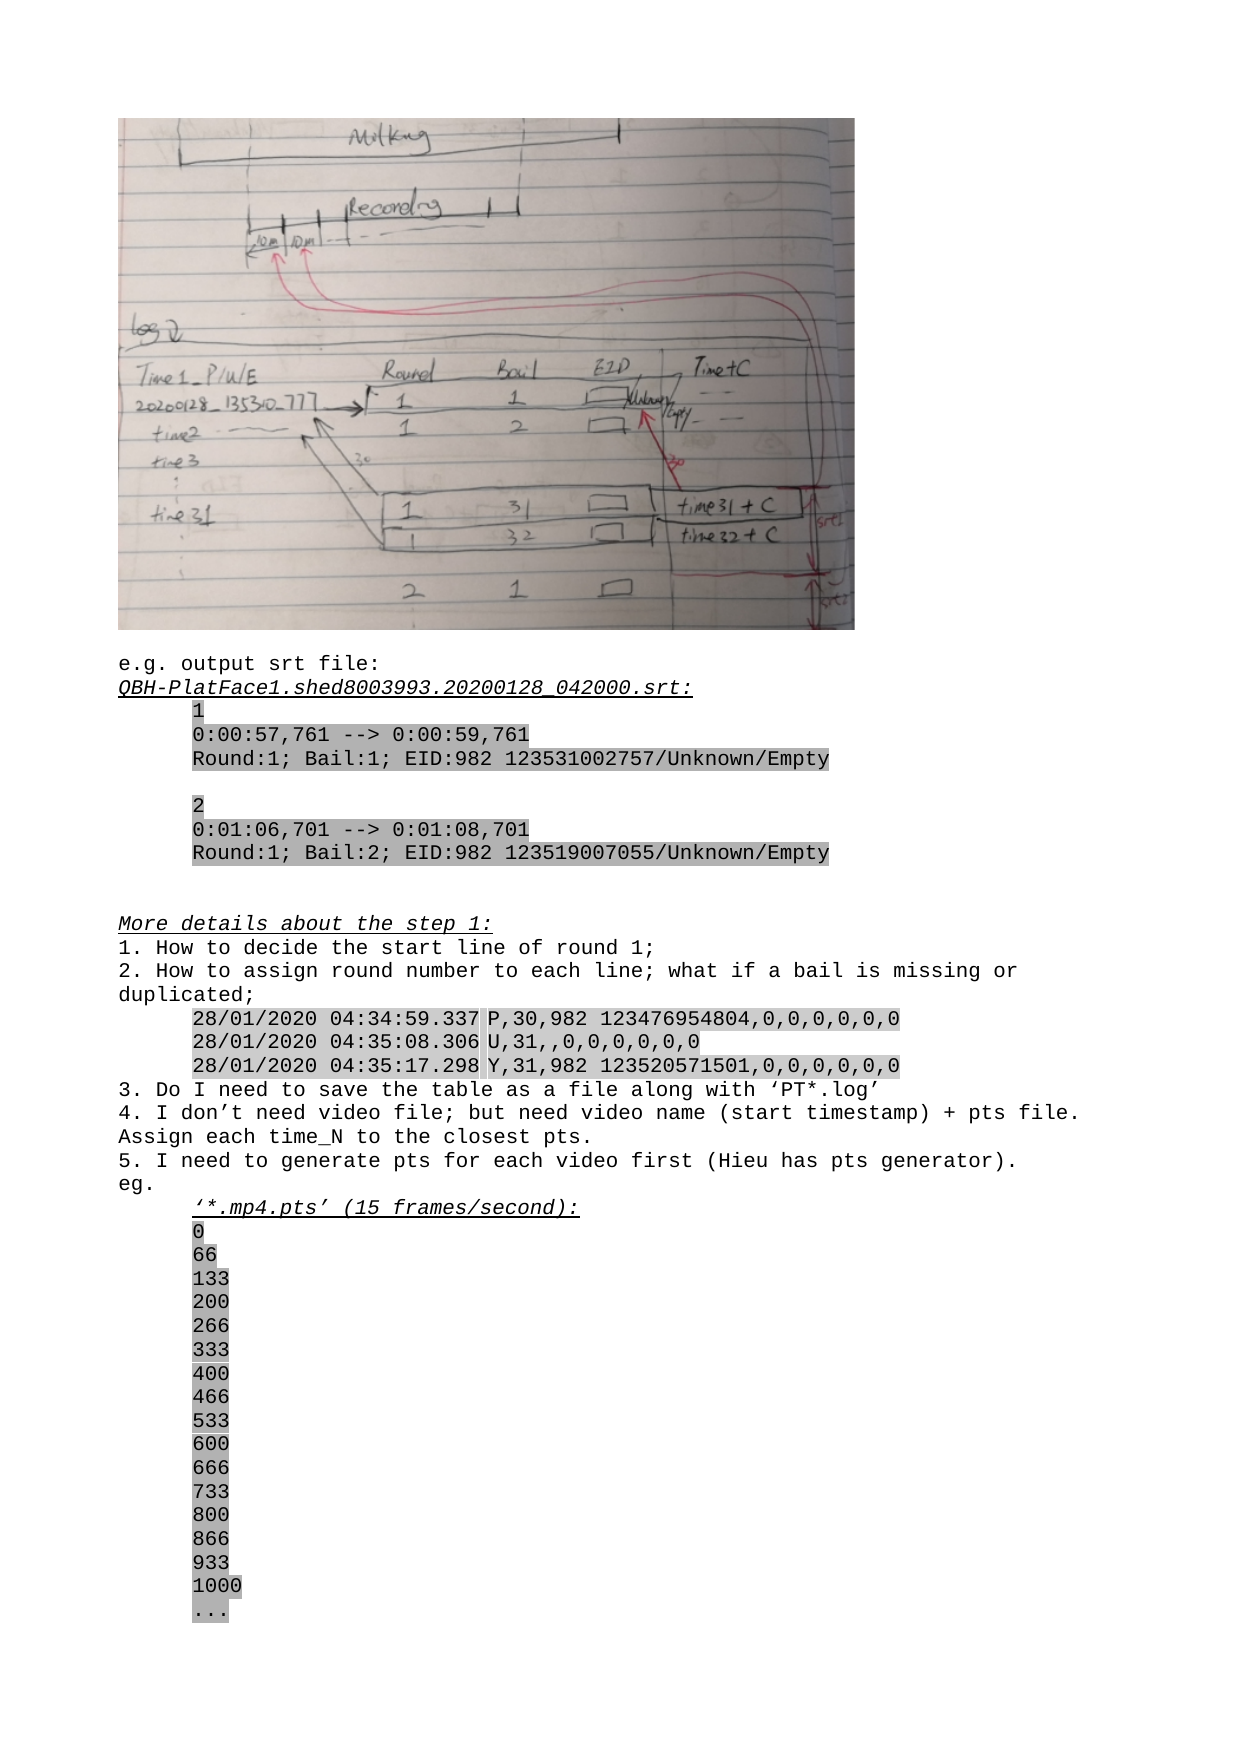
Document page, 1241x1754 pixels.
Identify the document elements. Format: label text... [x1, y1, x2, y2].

text 3. Do I need to save the table as a file along with ‘PT*.log’ [118, 1079, 1122, 1102]
text 28/01/2020 04:35:08.306 U,31,,0,0,0,0,0,0 [192, 1031, 1122, 1055]
text Assign each time_N to the closest pts. [118, 1126, 1122, 1150]
text 28/01/2020 04:35:17.298 Y,31,982 123520571501,0,0,0,0,0,0 [192, 1055, 1122, 1079]
text 2 [192, 795, 1122, 819]
text 1000 [192, 1575, 1122, 1599]
text 466 [192, 1386, 1122, 1410]
text 333 [192, 1339, 1122, 1362]
text 0:01:06,701 --> 0:01:08,701 [192, 819, 1122, 842]
text 200 [192, 1292, 1122, 1315]
text ‘*.mp4.pts’ (15 frames/second): [192, 1197, 1122, 1221]
text 5. I need to generate pts for each video first (Hieu has pts generator). [118, 1150, 1122, 1173]
picture [118, 118, 855, 630]
text Round:1; Bail:1; EID:982 123531002757/Unknown/Empty [192, 748, 1122, 771]
text 0:00:57,761 --> 0:00:59,761 [192, 724, 1122, 748]
text 533 [192, 1410, 1122, 1433]
text ... [192, 1599, 1122, 1623]
text 400 [192, 1362, 1122, 1386]
text 2. How to assign round number to each line; what if a bail is missing or duplicated; [118, 961, 1122, 1008]
text 66 [192, 1244, 1122, 1268]
text 1. How to decide the start line of round 1; [118, 937, 1122, 961]
text 4. I don’t need video file; but need video name (start timestamp) + pts file. [118, 1102, 1122, 1126]
text 666 [192, 1457, 1122, 1481]
text QBH-PlatFace1.shed8003993.20200128_042000.srt: [118, 677, 1122, 700]
text 0 [192, 1221, 1122, 1244]
text 933 [192, 1552, 1122, 1575]
text More details about the step 1: [118, 913, 1122, 937]
text 866 [192, 1528, 1122, 1552]
text Round:1; Bail:2; EID:982 123519007055/Unknown/Empty [192, 842, 1122, 866]
text 266 [192, 1315, 1122, 1339]
text 600 [192, 1433, 1122, 1457]
text eg. [118, 1173, 1122, 1197]
text 1 [192, 700, 1122, 724]
text 28/01/2020 04:34:59.337 P,30,982 123476954804,0,0,0,0,0,0 [192, 1008, 1122, 1031]
text e.g. output srt file: [118, 653, 1122, 677]
text 800 [192, 1504, 1122, 1528]
text 733 [192, 1481, 1122, 1504]
text 133 [192, 1268, 1122, 1292]
